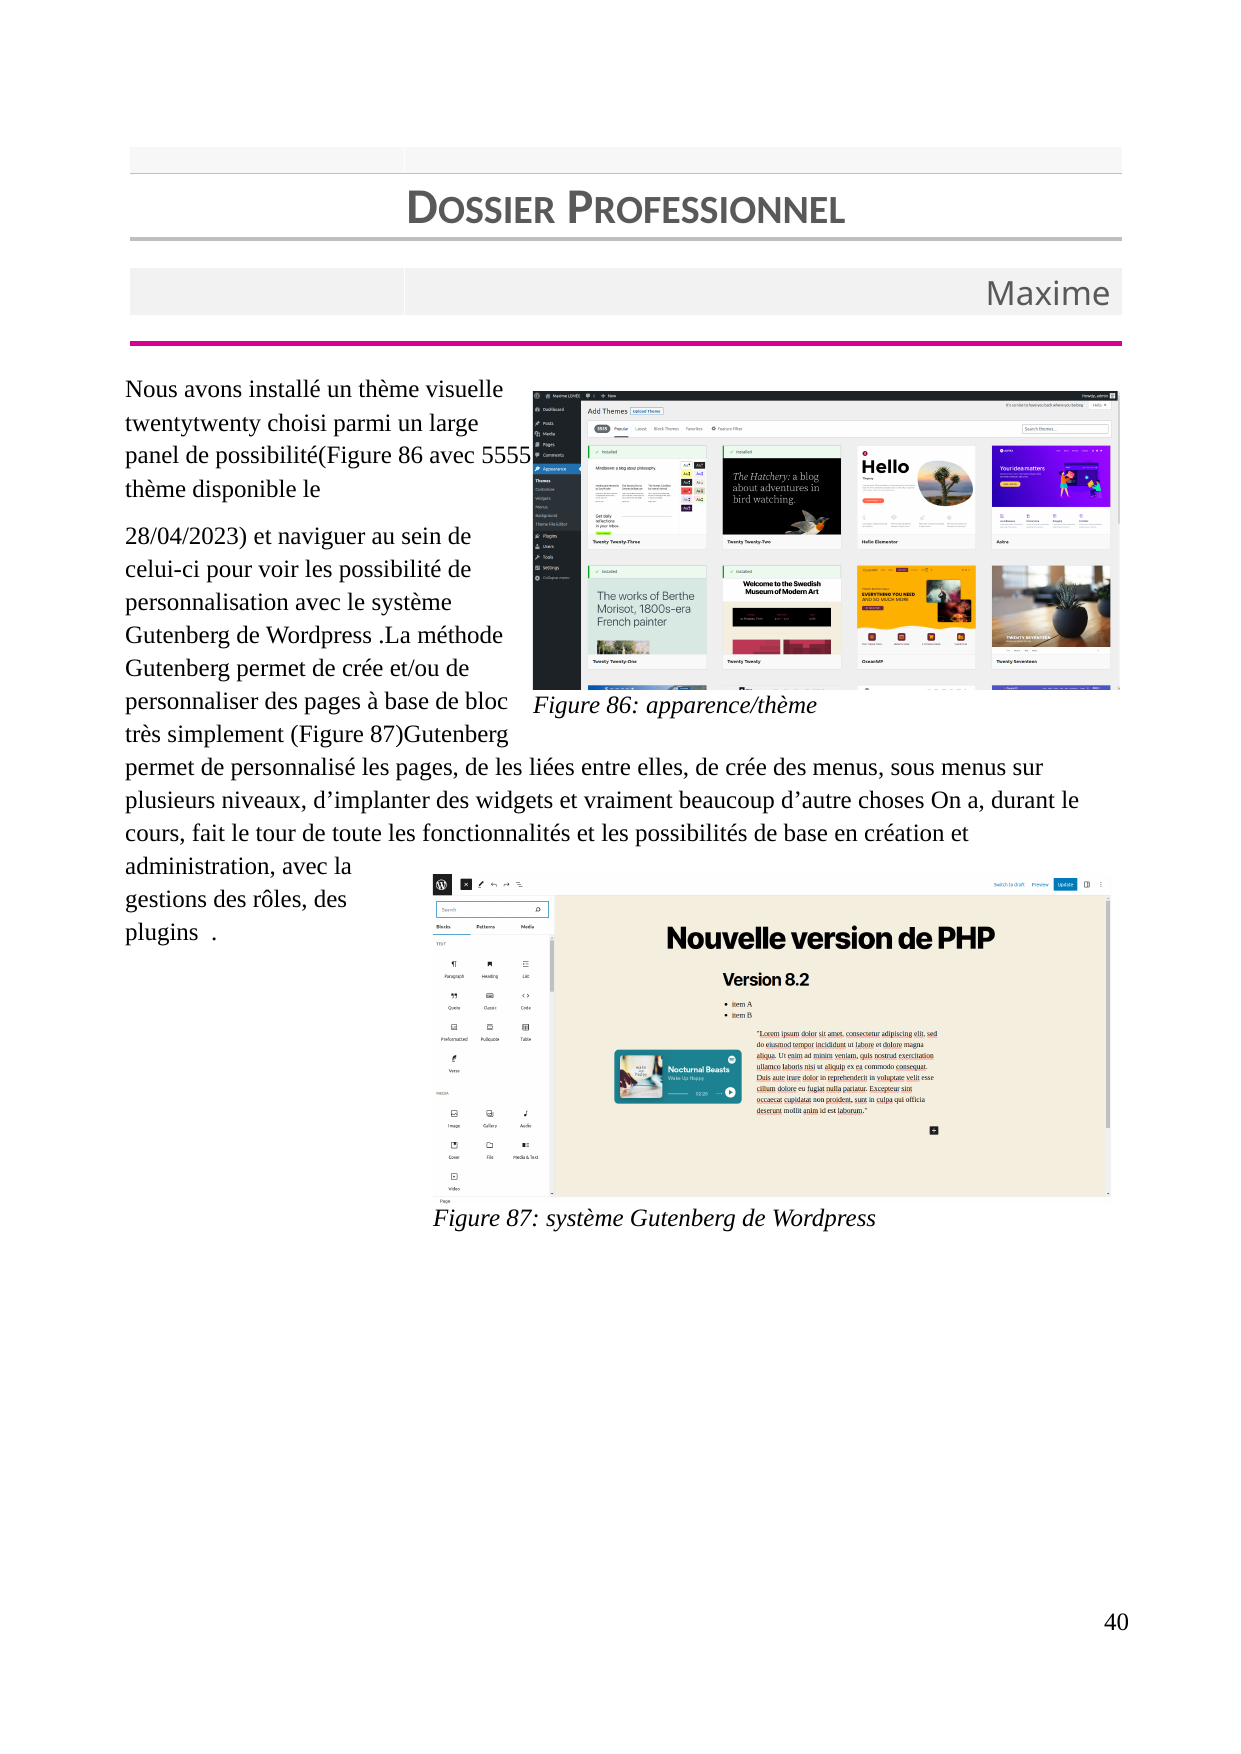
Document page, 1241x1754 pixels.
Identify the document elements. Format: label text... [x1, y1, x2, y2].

text [533, 719, 1119, 737]
text Figure 87: système Gutenberg de Wordpress [433, 1204, 1111, 1232]
text 28/04/2023) et naviguer au sein de celui-ci pour voir les possibilité de personnalisation avec le système Gutenberg de Wordpress .La méthode Gutenberg permet de crée et/ou de personnaliser des pages à base de bloc très simplement (Figure 87)Gutenberg permet de personnalisé les pages, de les liées entre elles, de crée des menus, sous menus sur plusieurs niveaux, d’implanter des widgets et vraiment beaucoup d’autre choses On a, durant le cours, fait le tour de toute les fonctionnalités et les possibilités de base en création et administration, avec la gestions des rôles, des plugins . [125, 521, 1123, 946]
text Nous avons installé un thème visuelle twentytwenty choisi parmi un large panel de possibilité(Figure 86 avec 5555 thème disponible le [125, 374, 1123, 502]
picture [432, 874, 1112, 1204]
text [433, 1232, 1111, 1253]
picture [532, 391, 1120, 690]
text Figure 86: apparence/thème [533, 690, 1119, 719]
